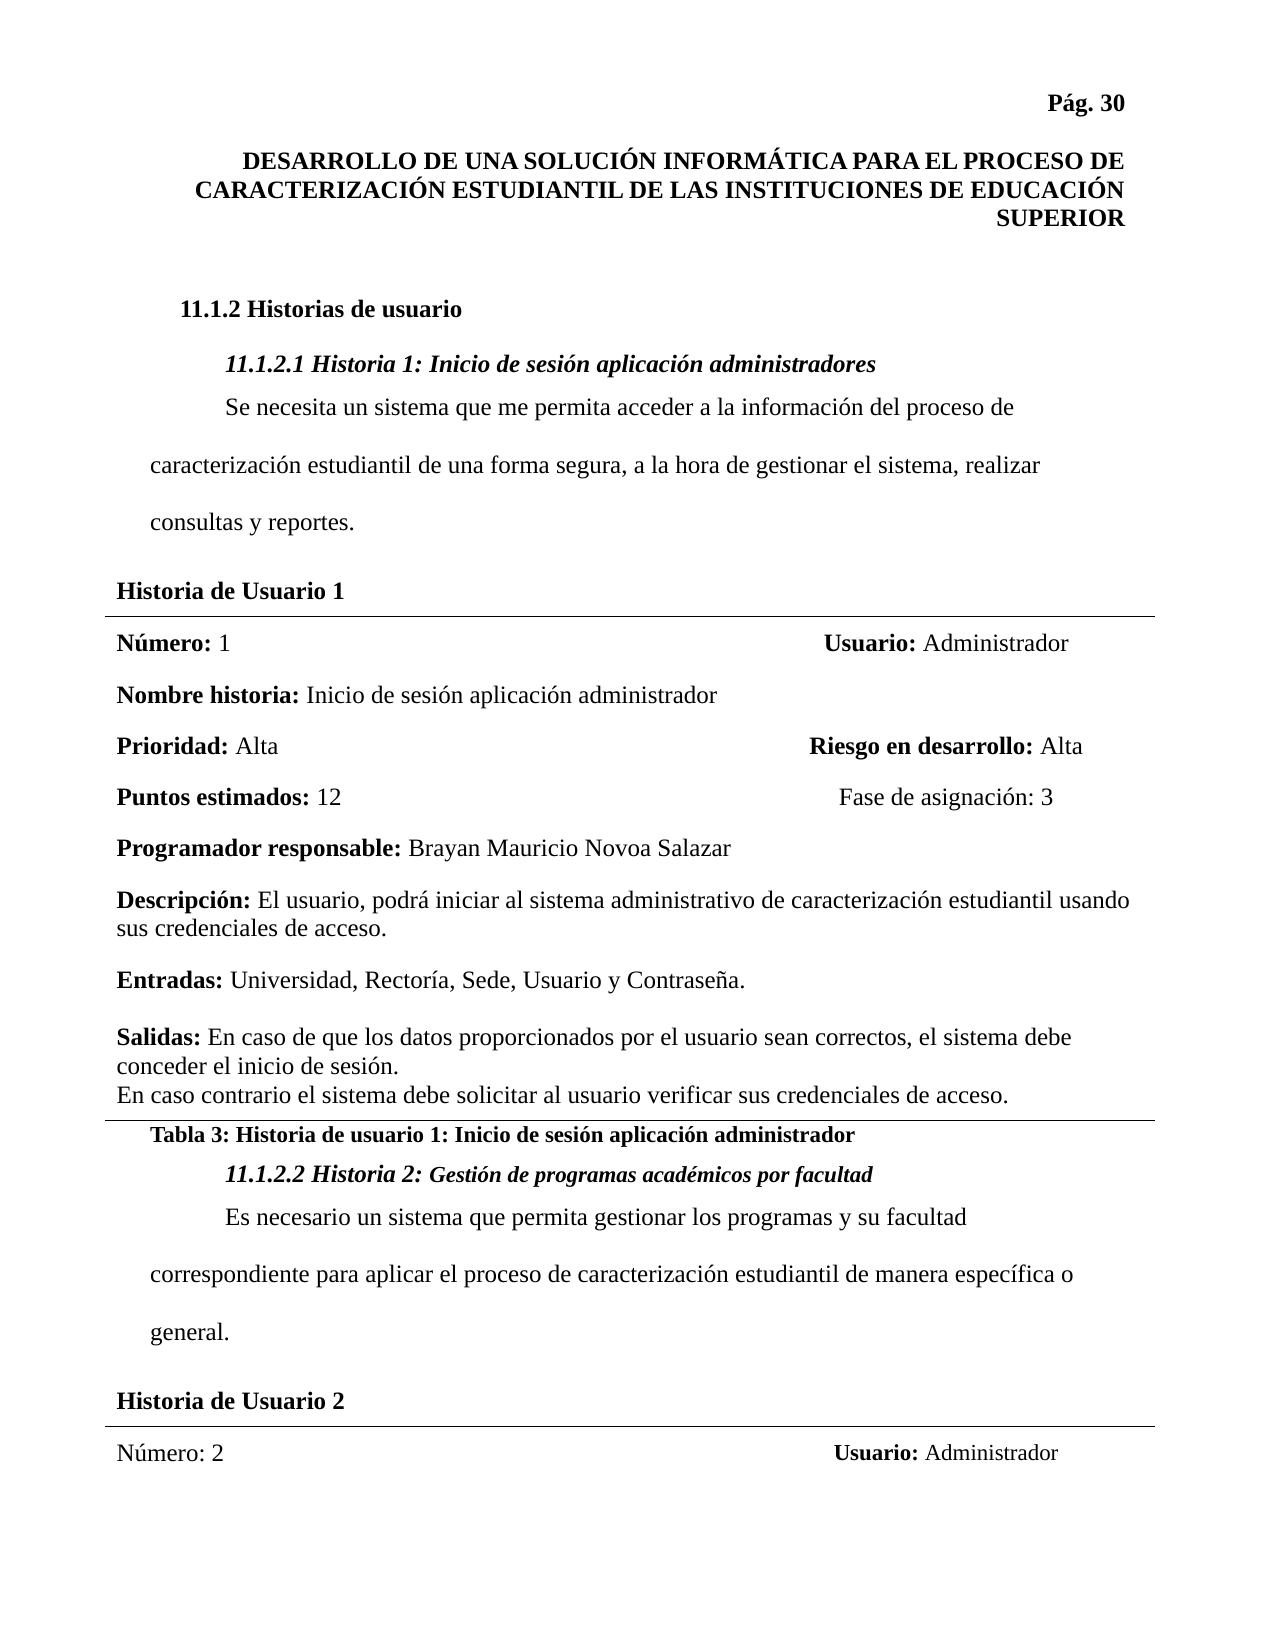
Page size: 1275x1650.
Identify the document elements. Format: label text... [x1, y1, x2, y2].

text Tabla 3: Historia de usuario 1: Inicio de sesión aplicación administrador [150, 1121, 1125, 1147]
table_cell Prioridad: Alta [105, 720, 737, 771]
subtitle 11.1.2.1 Historia 1: Inicio de sesión aplicación administradores [150, 349, 1125, 378]
table_cell Entradas: Universidad, Rectoría, Sede, Usuario y Contraseña. Salidas: En caso de que los datos proporcionados por el usuario sean correctos, el sistema debe conceder el inicio de sesión. En caso contrario el sistema debe solicitar al usuario verificar sus credenciales de acceso. [105, 954, 1155, 1120]
table_cell Puntos estimados: 12 [105, 771, 737, 822]
table_cell Número: 1 [105, 617, 737, 668]
table_cell Nombre historia: Inicio de sesión aplicación administrador [105, 669, 1155, 720]
table_cell Usuario: Administrador [737, 617, 1155, 668]
text Es necesario un sistema que permita gestionar los programas y su facultad correspondiente para aplicar el proceso de caracterización estudiantil de manera específica o general. [150, 1202, 1125, 1346]
table_cell Fase de asignación: 3 [737, 771, 1155, 822]
table_cell Descripción: El usuario, podrá iniciar al sistema administrativo de caracterización estudiantil usando sus credenciales de acceso. [105, 874, 1155, 953]
table_cell Programador responsable: Brayan Mauricio Novoa Salazar [105, 822, 1155, 873]
table_header Historia de Usuario 1 [105, 565, 1155, 616]
table_header Historia de Usuario 2 [105, 1375, 1155, 1426]
table_cell Riesgo en desarrollo: Alta [737, 720, 1155, 771]
subtitle 11.1.2.2 Historia 2: Gestión de programas académicos por facultad [150, 1159, 1125, 1188]
text 11.1.2 Historias de usuario [150, 294, 1125, 323]
table_cell Usuario: Administrador [737, 1427, 1155, 1478]
table_cell Número: 2 [105, 1427, 737, 1478]
text Se necesita un sistema que me permita acceder a la información del proceso de caracterización estudiantil de una forma segura, a la hora de gestionar el sistema, realizar consultas y reportes. [150, 392, 1125, 536]
